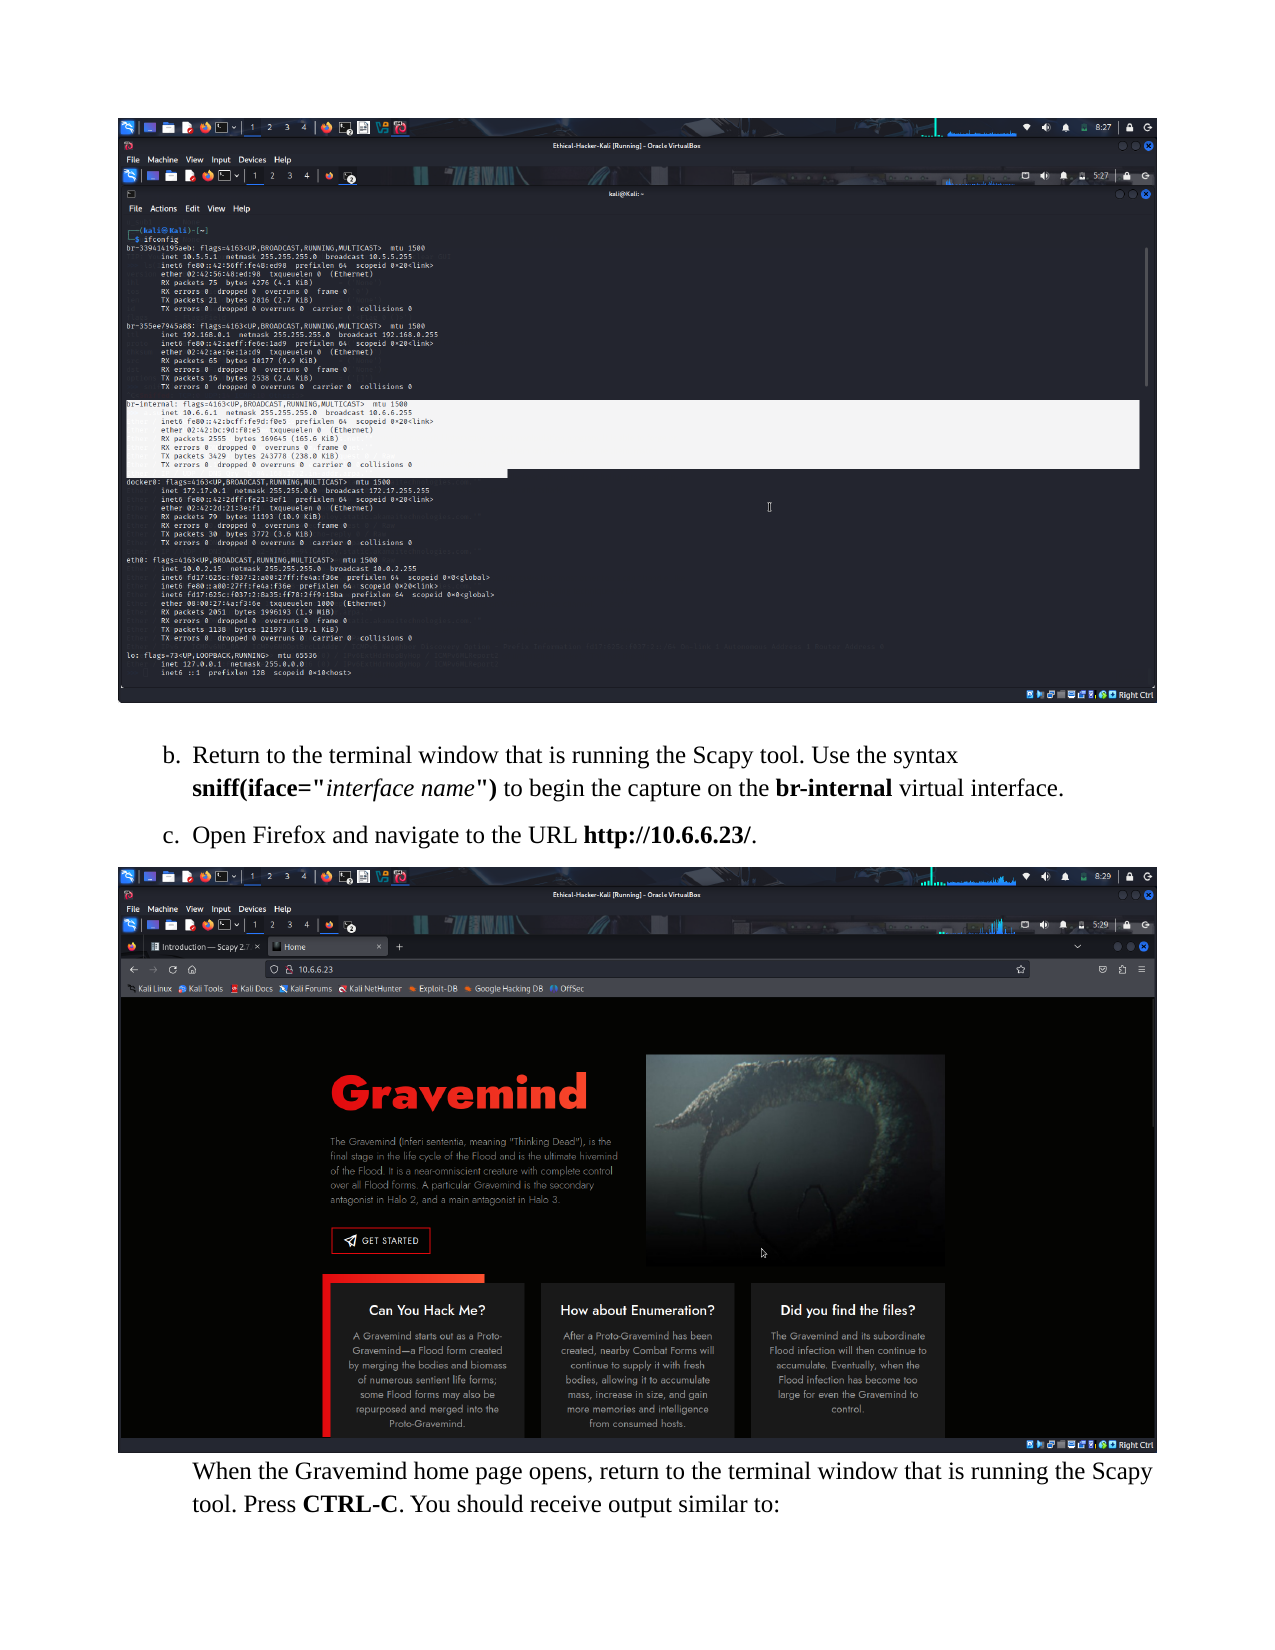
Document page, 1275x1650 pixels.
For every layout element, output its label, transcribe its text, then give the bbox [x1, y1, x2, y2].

list Open Firefox and navigate to the URL http://10.6.6.23/. [162, 820, 1157, 849]
list When the Gravemind home page opens, return to the terminal window that is running the Scapy tool. Press CTRL-C. You should receive output similar to: [162, 1453, 1157, 1518]
picture [118, 867, 1157, 1453]
picture [118, 118, 1157, 703]
list Return to the terminal window that is running the Scapy tool. Use the syntax sniff(iface="interface name") to begin the capture on the br-internal virtual interface. [162, 740, 1157, 801]
